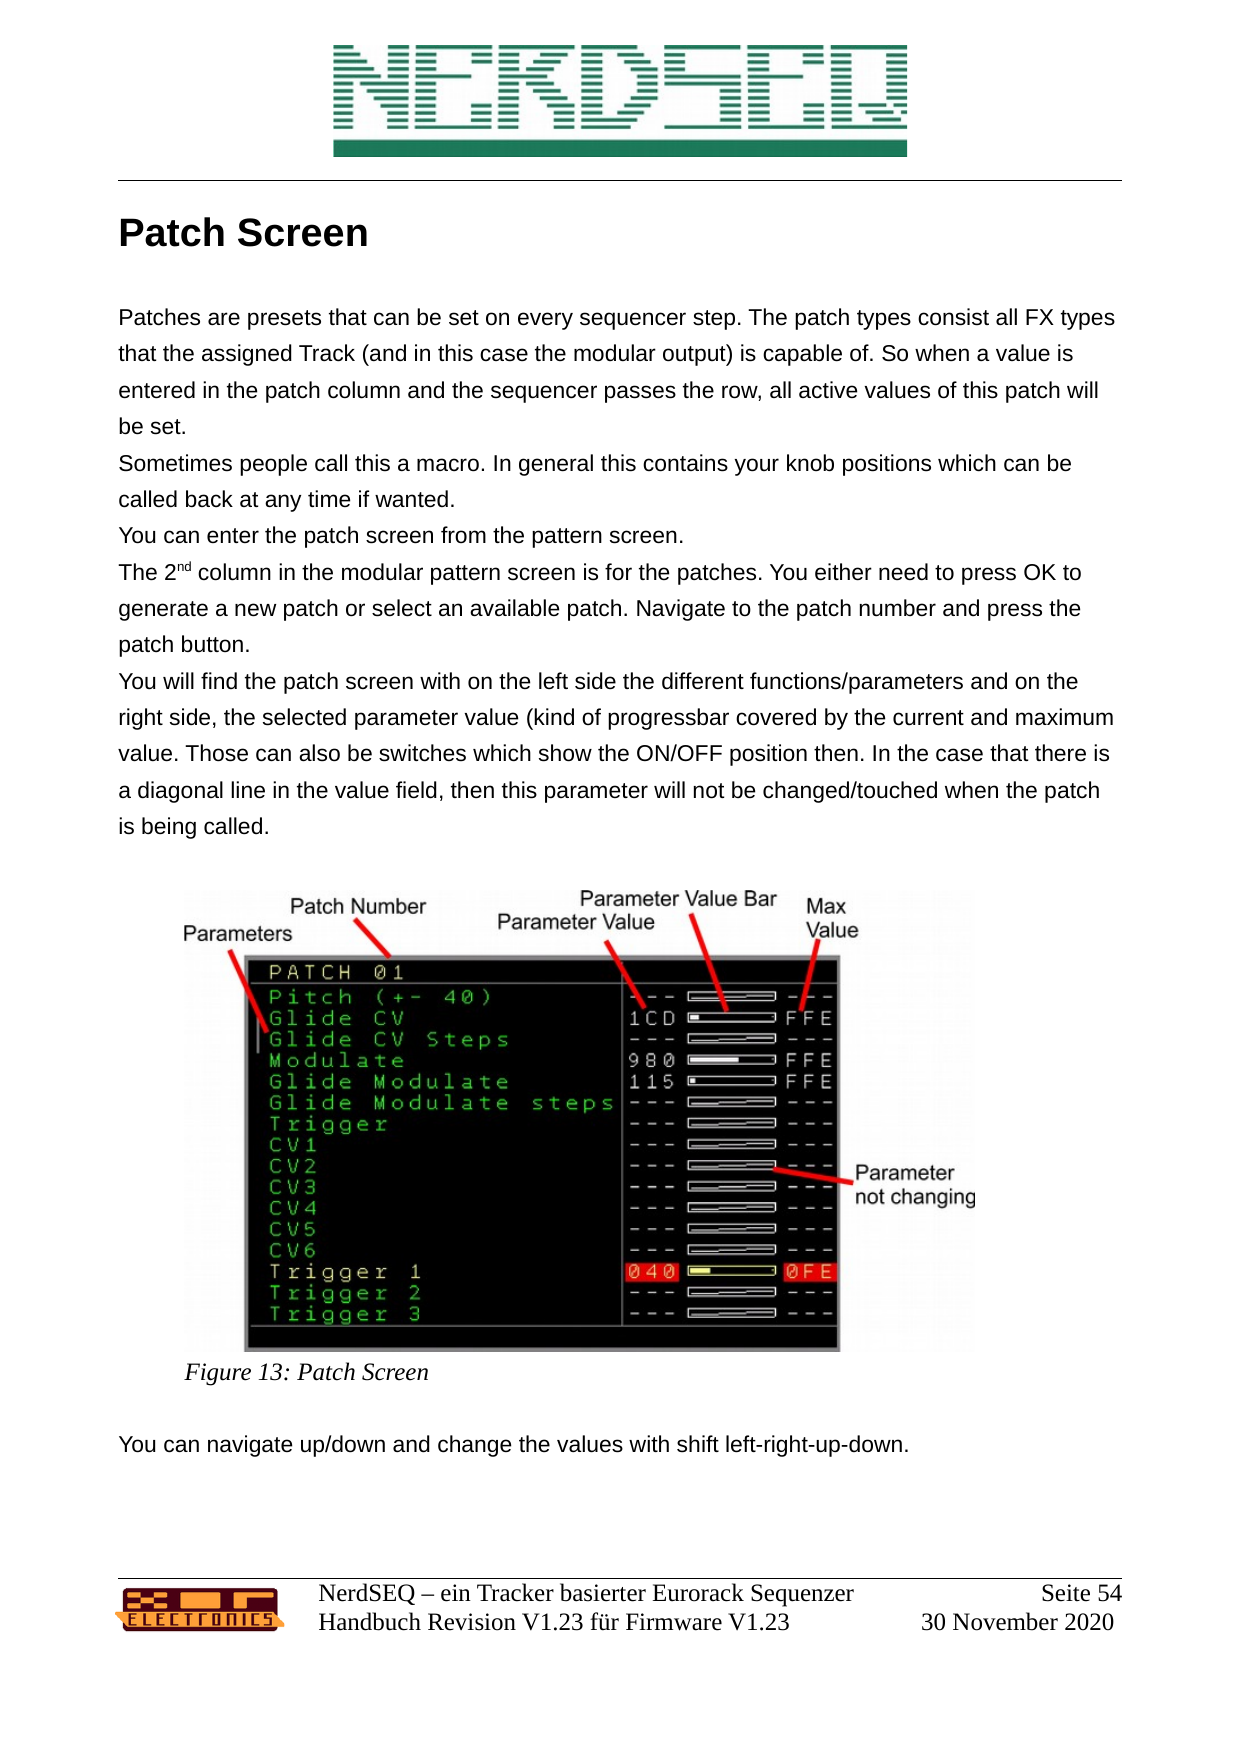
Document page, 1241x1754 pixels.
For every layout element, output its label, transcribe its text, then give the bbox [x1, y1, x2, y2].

text Patches are presets that can be set on every sequencer step. The patch types consist all FX types that the assigned Track (and in this case the modular output) is capable of. So when a value is entered in the patch column and the sequencer passes the row, all active values of this patch will be set. [118, 304, 1122, 439]
text Figure 13: Patch Screen [184, 1352, 975, 1386]
text Sometimes people call this a macro. In general this contains your knob positions which can be called back at any time if wanted. [118, 449, 1122, 512]
picture [115, 1584, 285, 1634]
picture [184, 890, 975, 1352]
text You can enter the patch screen from the pattern screen. [118, 522, 1122, 548]
picture [333, 45, 908, 157]
text You will find the patch screen with on the left side the different functions/parameters and on the right side, the selected parameter value (kind of progressbar covered by the current and maximum value. Those can also be switches which show the ON/OFF position then. In the case that there is a diagonal line in the value field, then this parameter will not be changed/touched when the patch is being called. [118, 668, 1122, 839]
text The 2nd column in the modular pattern screen is for the patches. You either need to press OK to generate a new patch or select an available patch. Navigate to the patch number and press the patch button. [118, 558, 1122, 658]
text You can navigate up/down and change the values with shift left-right-up-down. [118, 1431, 1122, 1457]
subtitle Patch Screen [118, 209, 1122, 255]
